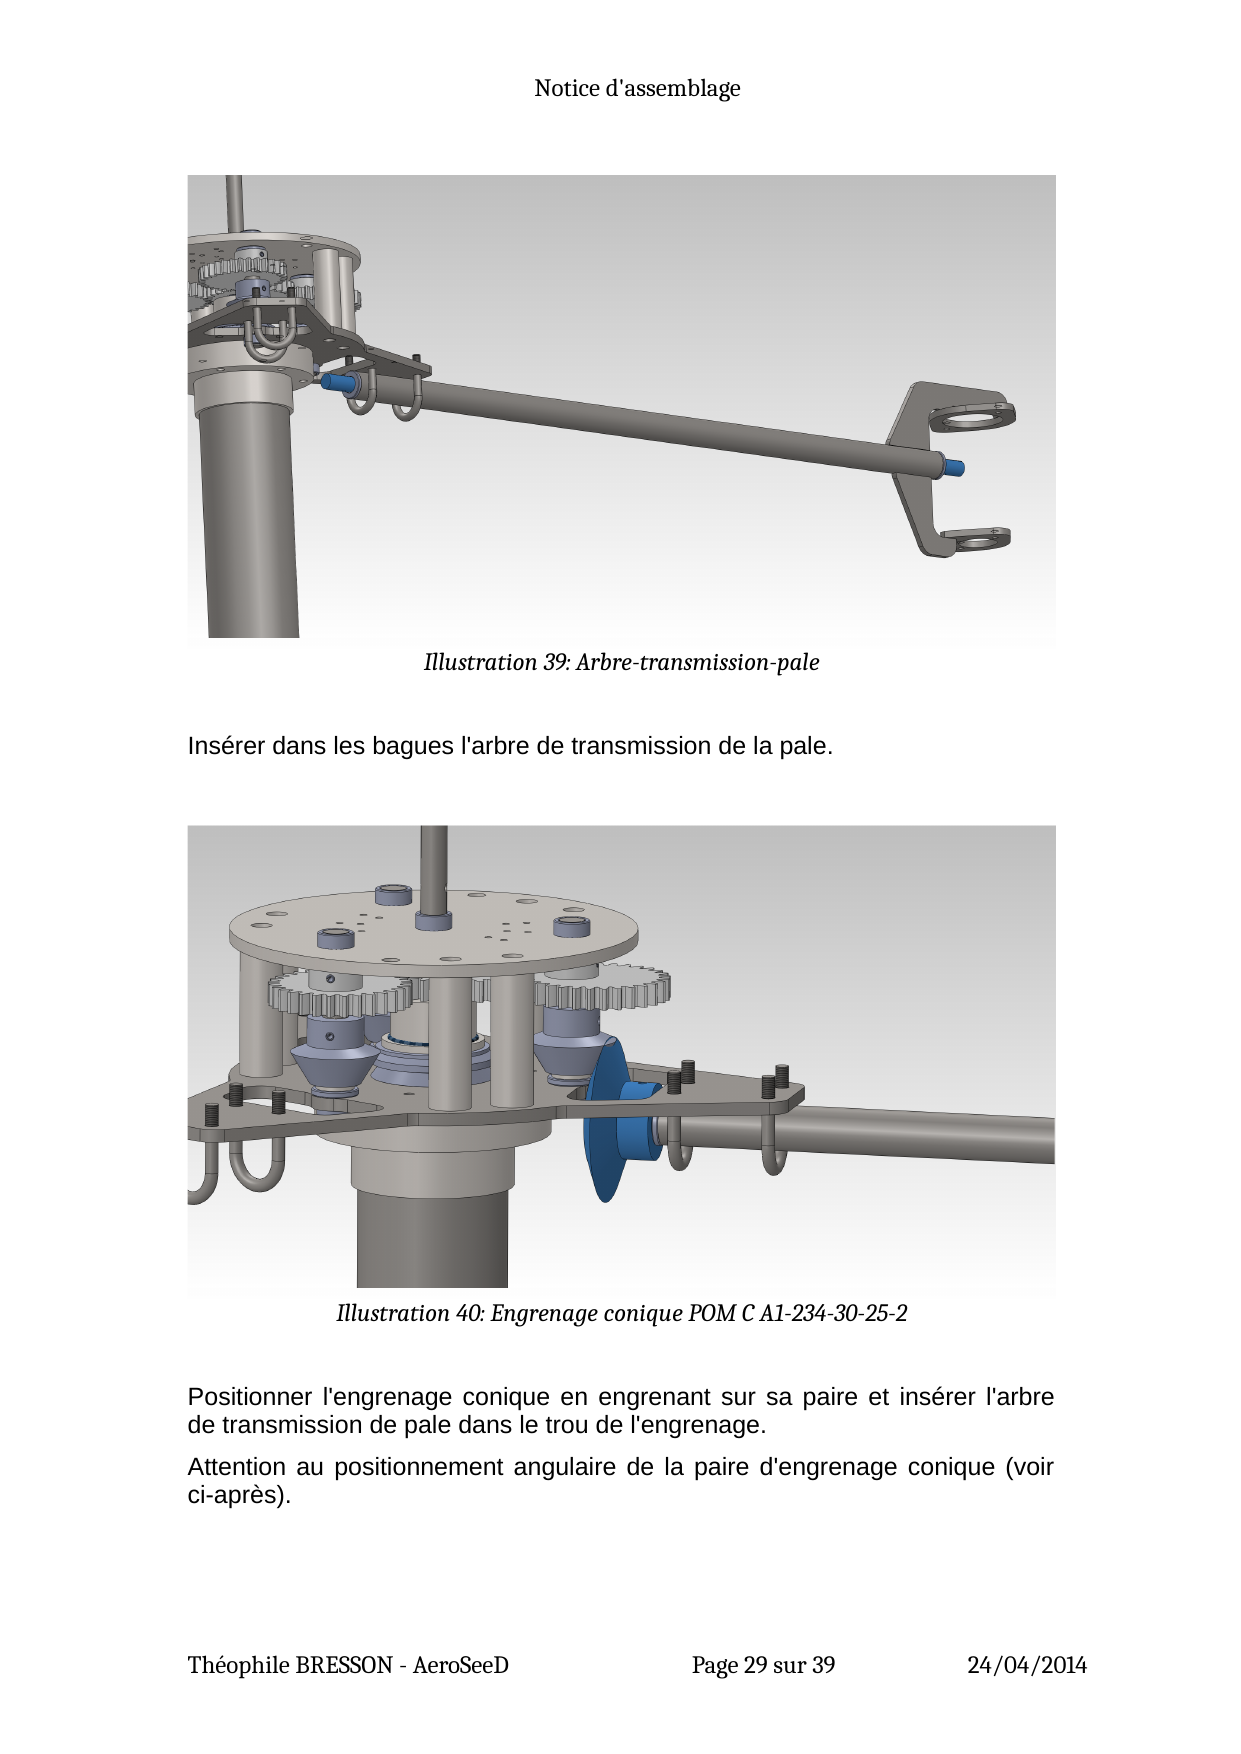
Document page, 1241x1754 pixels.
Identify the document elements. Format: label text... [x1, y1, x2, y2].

text Insérer dans les bagues l'arbre de transmission de la pale. [187, 731, 1056, 759]
text Illustration 39: Arbre-transmission-pale [187, 649, 1056, 677]
text Illustration 40: Engrenage conique POM C A1-234-30-25-2 [187, 1299, 1056, 1328]
text Positionner l'engrenage conique en engrenant sur sa paire et insérer l'arbre de transmission de pale dans le trou de l'engrenage. [187, 1381, 1056, 1439]
picture [187, 175, 1056, 649]
text Attention au positionnement angulaire de la paire d'engrenage conique (voir ci-après). [187, 1451, 1056, 1509]
picture [187, 825, 1056, 1299]
